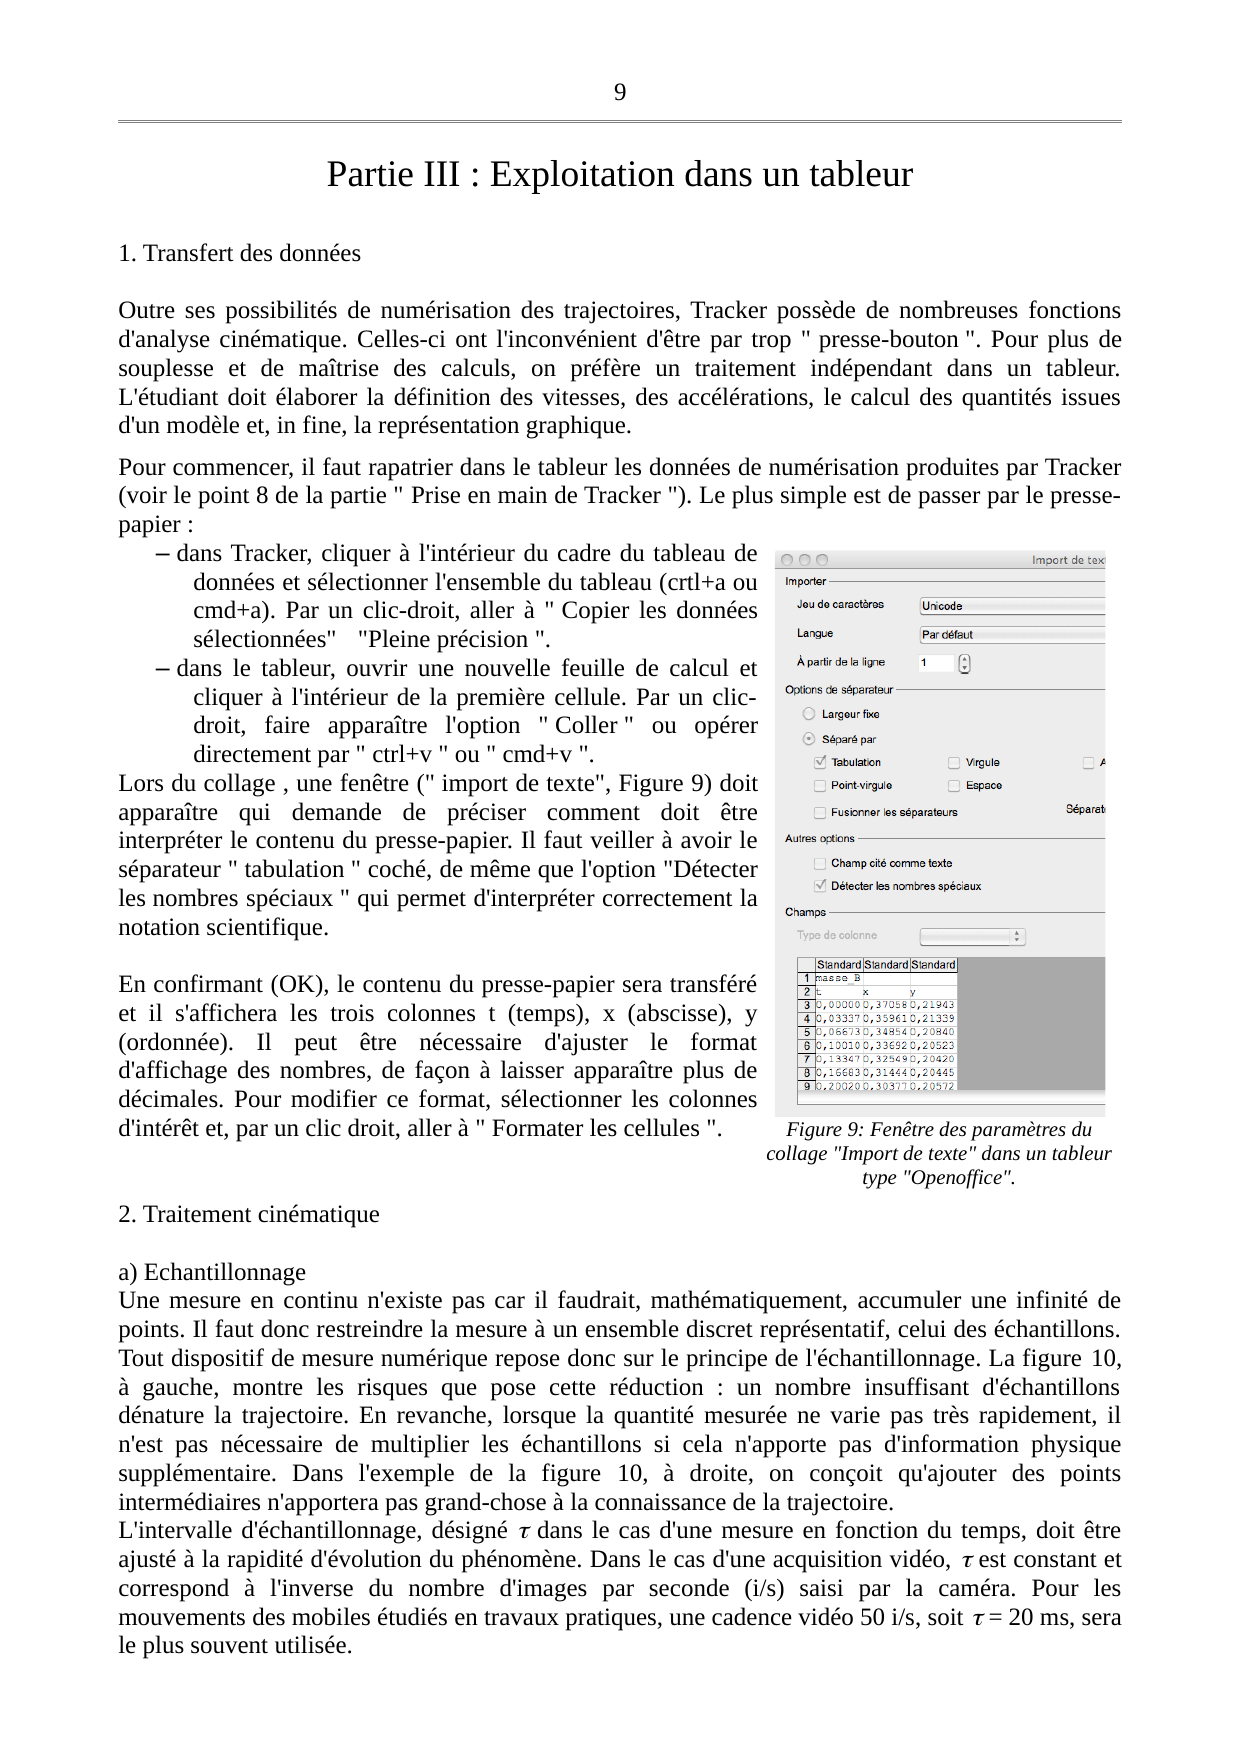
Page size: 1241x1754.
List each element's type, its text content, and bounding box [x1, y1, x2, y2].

picture [774, 550, 1106, 1117]
text Outre ses possibilités de numérisation des trajectoires, Tracker possède de nombreuses fonctions d'analyse cinématique. Celles-ci ont l'inconvénient d'être par trop " presse-bouton ". Pour plus de souplesse et de maîtrise des calculs, on préfère un traitement indépendant dans un tableur. L'étudiant doit élaborer la définition des vitesses, des accélérations, le calcul des quantités issues d'un modèle et, in fine, la représentation graphique. [118, 295, 1122, 439]
text Partie III : Exploitation dans un tableur [118, 152, 1122, 195]
list dans le tableur, ouvrir une nouvelle feuille de calcul et cliquer à l'intérieur de la première cellule. Par un clic-droit, faire apparaître l'option " Coller " ou opérer directement par " ctrl+v " ou " cmd+v ". [156, 653, 758, 768]
text Une mesure en continu n'existe pas car il faudrait, mathématiquement, accumuler une infinité de points. Il faut donc restreindre la mesure à un ensemble discret représentatif, celui des échantillons. Tout dispositif de mesure numérique repose donc sur le principe de l'échantillonnage. La figure 10, à gauche, montre les risques que pose cette réduction : un nombre insuffisant d'échantillons dénature la trajectoire. En revanche, lorsque la quantité mesurée ne varie pas très rapidement, il n'est pas nécessaire de multiplier les échantillons si cela n'apporte pas d'information physique supplémentaire. Dans l'exemple de la figure 10, à droite, on conçoit qu'ajouter des points intermédiaires n'apportera pas grand-chose à la connaissance de la trajectoire. [118, 1285, 1122, 1515]
text L'intervalle d'échantillonnage, désigné t dans le cas d'une mesure en fonction du temps, doit être ajusté à la rapidité d'évolution du phénomène. Dans le cas d'une acquisition vidéo, t est constant et correspond à l'inverse du nombre d'images par seconde (i/s) saisi par la caméra. Pour les mouvements des mobiles étudiés en travaux pratiques, une cadence vidéo 50 i/s, soit t = 20 ms, sera le plus souvent utilisée. [118, 1515, 1122, 1659]
text En confirmant (OK), le contenu du presse-papier sera transféré et il s'affichera les trois colonnes t (temps), x (abscisse), y (ordonnée). Il peut être nécessaire d'ajuster le format d'affichage des nombres, de façon à laisser apparaître plus de décimales. Pour modifier ce format, sélectionner les colonnes d'intérêt et, par un clic droit, aller à " Formater les cellules ". [118, 969, 758, 1142]
text Pour commencer, il faut rapatrier dans le tableur les données de numérisation produites par Tracker (voir le point 8 de la partie " Prise en main de Tracker "). Le plus simple est de passer par le presse-papier : [118, 452, 1122, 538]
list Figure 9: Fenêtre des paramètres du collage "Import de texte" dans un tableur type "Openoffice". [758, 550, 1122, 1189]
text Lors du collage , une fenêtre (" import de texte", Figure 9) doit apparaître qui demande de préciser comment doit être interpréter le contenu du presse-papier. Il faut veiller à avoir le séparateur " tabulation " coché, de même que l'option "Détecter les nombres spéciaux " qui permet d'interpréter correctement la notation scientifique. [118, 768, 758, 940]
text 1. Transfert des données [118, 238, 1122, 267]
text 2. Traitement cinématique [118, 1199, 1122, 1228]
list dans Tracker, cliquer à l'intérieur du cadre du tableau de données et sélectionner l'ensemble du tableau (crtl+a ou cmd+a). Par un clic-droit, aller à " Copier les données sélectionnées" "Pleine précision ". [156, 538, 1122, 653]
text a) Echantillonnage [118, 1257, 1122, 1285]
